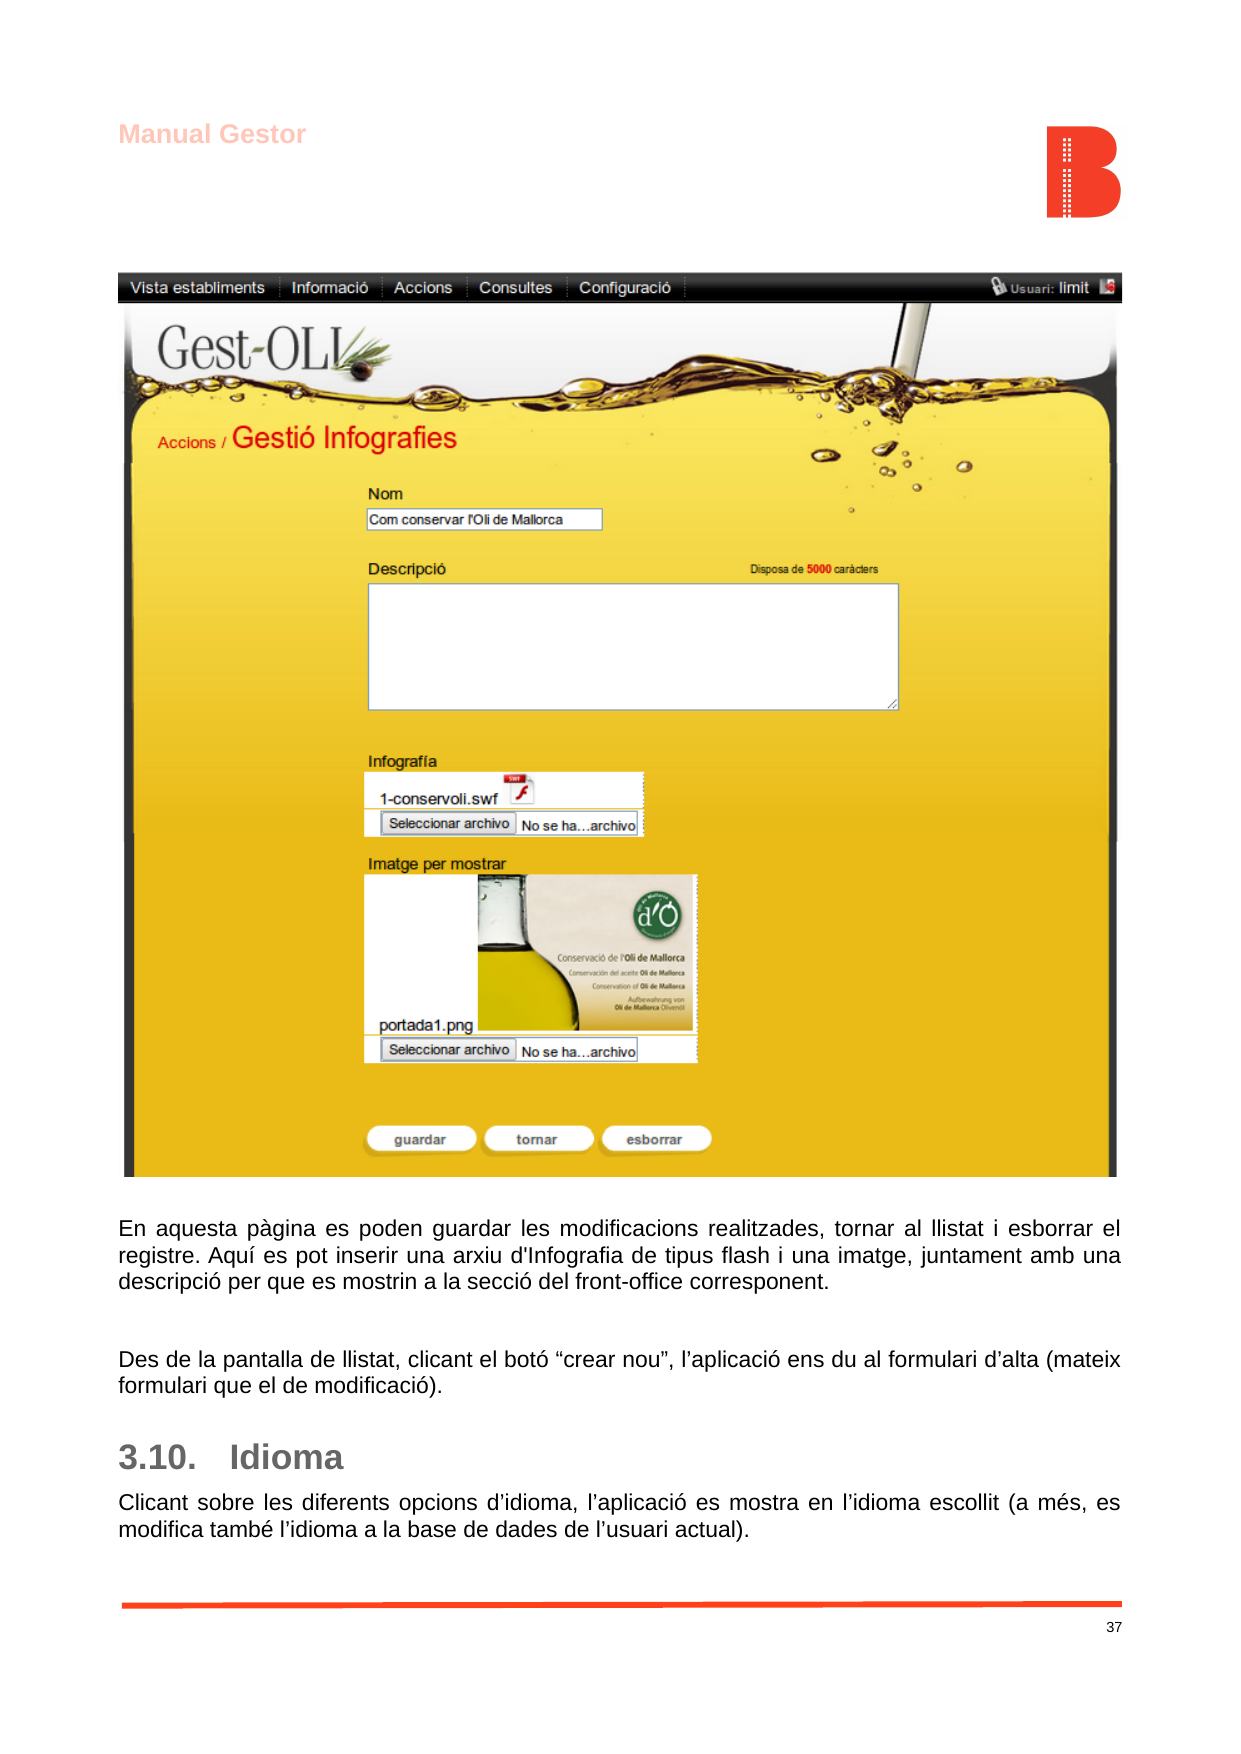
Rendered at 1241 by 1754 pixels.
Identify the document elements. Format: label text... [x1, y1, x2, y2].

text En aquesta pàgina es poden guardar les modificacions realitzades, tornar al llistat i esborrar el registre. Aquí es pot inserir una arxiu d'Infografia de tipus flash i una imatge, juntament amb una descripció per que es mostrin a la secció del front-office corresponent. [118, 1215, 1122, 1294]
picture [1036, 124, 1130, 221]
subtitle Idioma [118, 1436, 1122, 1477]
text Clicant sobre les diferents opcions d’idioma, l’aplicació es mostra en l’idioma escollit (a més, es modifica també l’idioma a la base de dades de l’usuari actual). [118, 1489, 1122, 1542]
text Des de la pantalla de llistat, clicant el botó “crear nou”, l’aplicació ens du al formulari d’alta (mateix formulari que el de modificació). [118, 1346, 1122, 1398]
picture [118, 272, 1123, 1177]
